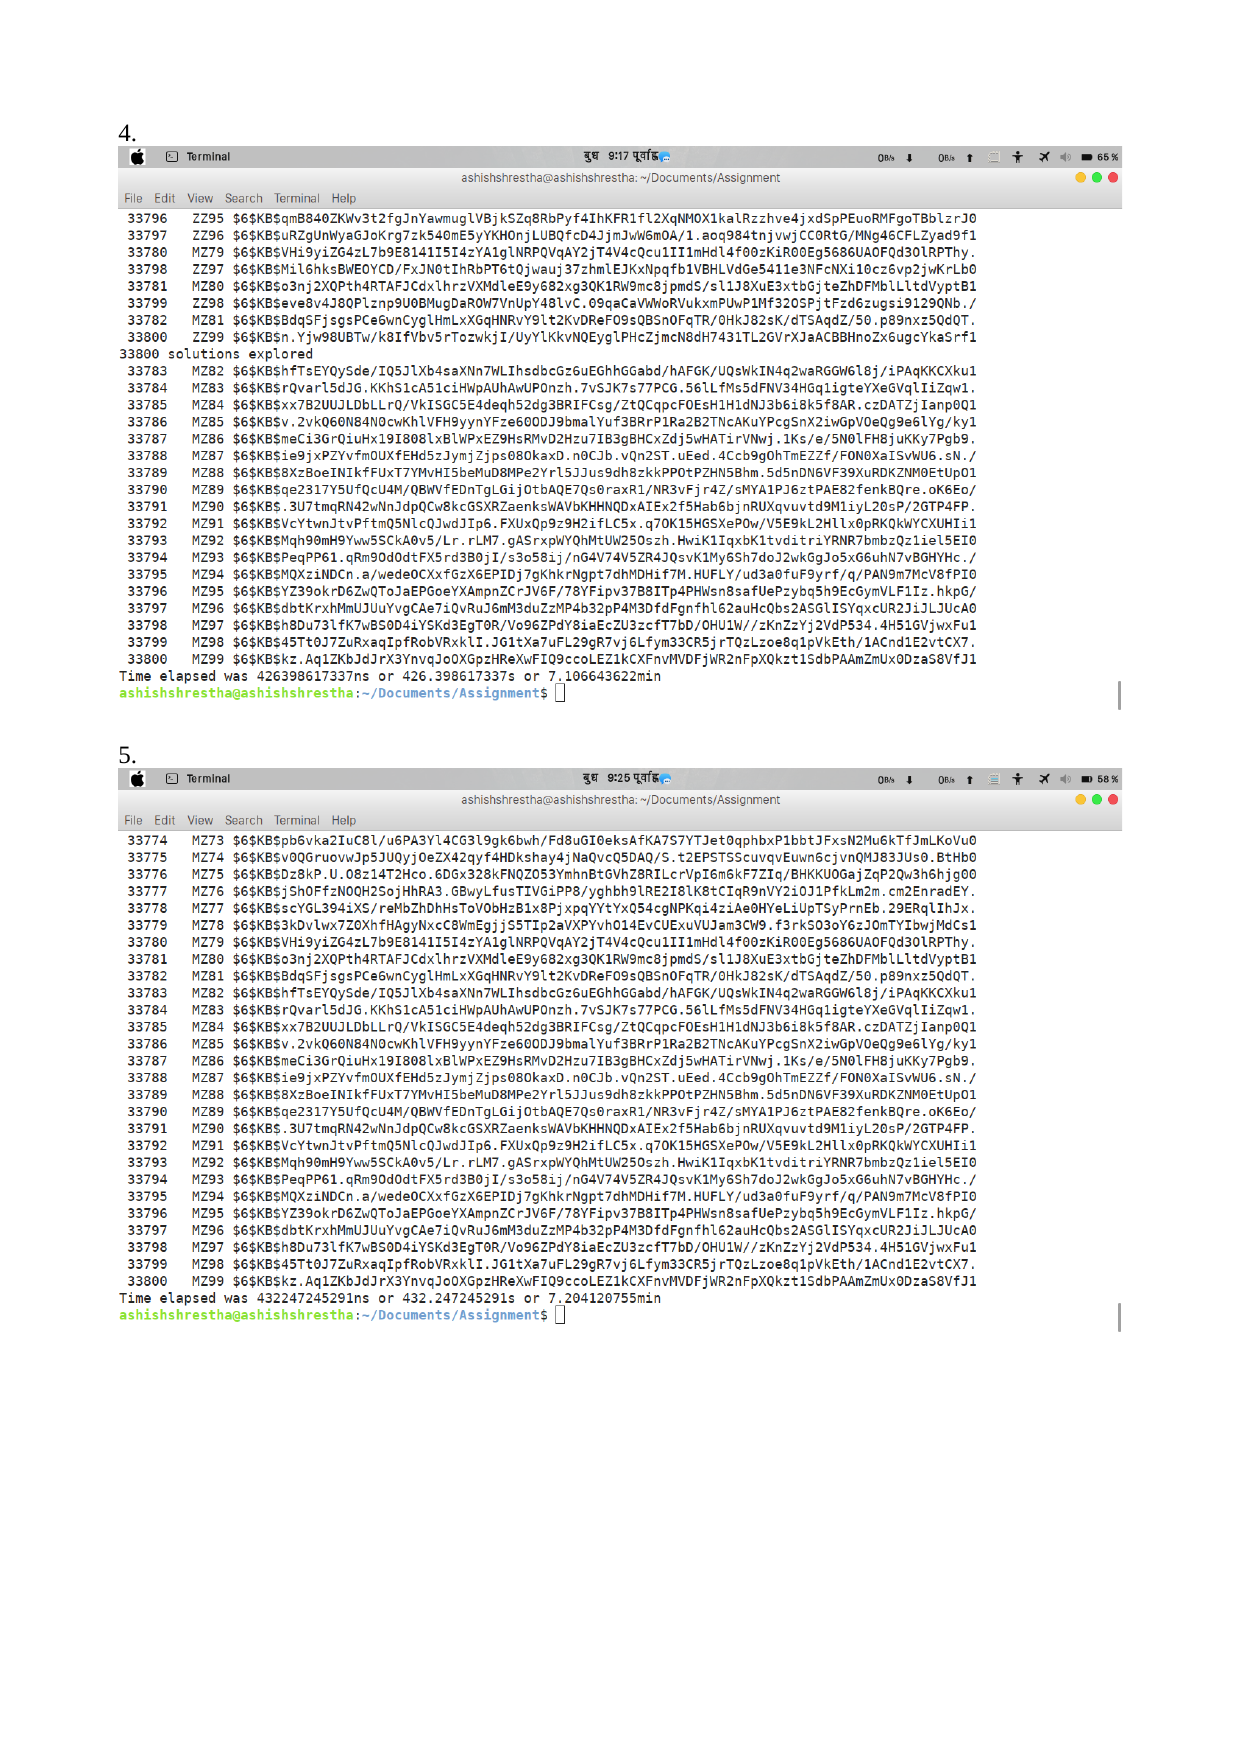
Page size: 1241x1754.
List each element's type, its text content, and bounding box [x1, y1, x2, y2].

picture [118, 768, 1123, 1334]
picture [118, 146, 1123, 712]
text 4. [118, 118, 1122, 146]
text 5. [118, 740, 1122, 768]
